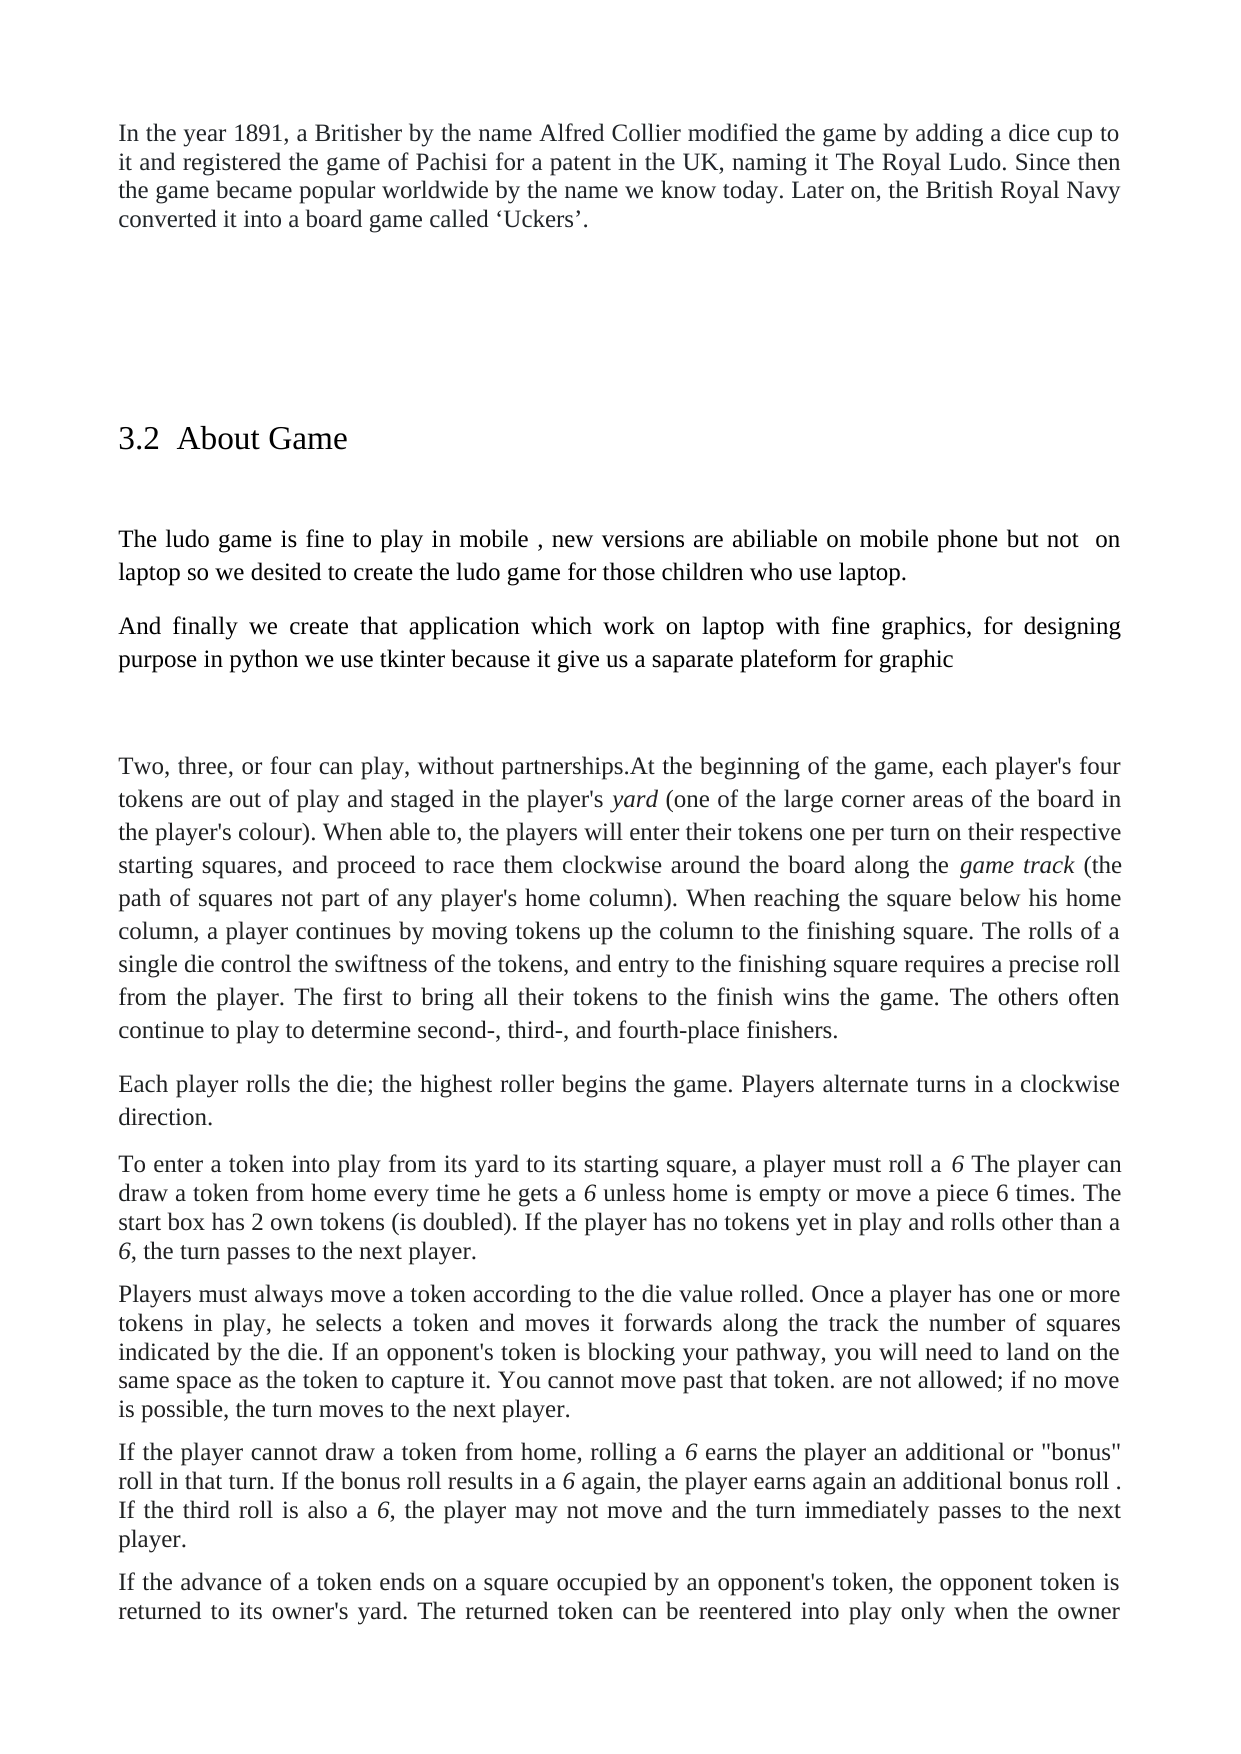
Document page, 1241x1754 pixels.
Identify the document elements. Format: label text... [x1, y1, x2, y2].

text In the year 1891, a Britisher by the name Alfred Collier modified the game by adding a dice cup to it and registered the game of Pachisi for a patent in the UK, naming it The Royal Ludo. Since then the game became popular worldwide by the name we know today. Later on, the British Royal Navy converted it into a board game called ‘Uckers’. [118, 118, 1122, 233]
text If the player cannot draw a token from home, rolling a 6 earns the player an additional or "bonus" roll in that turn. If the bonus roll results in a 6 again, the player earns again an additional bonus roll . If the third roll is also a 6, the player may not move and the turn immediately passes to the next player. [118, 1437, 1122, 1552]
text Two, three, or four can play, without partnerships.At the beginning of the game, each player's four tokens are out of play and staged in the player's yard (one of the large corner areas of the board in the player's colour). When able to, the players will enter their tokens one per turn on their respective starting squares, and proceed to race them clockwise around the board along the game track (the path of squares not part of any player's home column). When reaching the square below his home column, a player continues by moving tokens up the column to the finishing square. The rolls of a single die control the swiftness of the tokens, and entry to the finishing square requires a precise roll from the player. The first to bring all their tokens to the finish wins the game. The others often continue to play to determine second-, third-, and fourth-place finishers. [118, 751, 1122, 1044]
text 3.2 About Game [118, 418, 1122, 456]
text If the advance of a token ends on a square occupied by an opponent's token, the opponent token is returned to its owner's yard. The returned token can be reentered into play only when the owner [118, 1567, 1122, 1624]
text The ludo game is fine to play in mobile , new versions are abiliable on mobile phone but not on laptop so we desited to create the ludo game for those children who use laptop. [118, 524, 1122, 586]
text Each player rolls the die; the highest roller begins the game. Players alternate turns in a clockwise direction. [118, 1069, 1122, 1131]
text Players must always move a token according to the die value rolled. Once a player has one or more tokens in play, he selects a token and moves it forwards along the track the number of squares indicated by the die. If an opponent's token is blocking your pathway, you will need to land on the same space as the token to capture it. You cannot move past that token. are not allowed; if no move is possible, the turn moves to the next player. [118, 1279, 1122, 1423]
text And finally we create that application which work on laptop with fine graphics, for designing purpose in python we use tkinter because it give us a saparate plateform for graphic [118, 611, 1122, 673]
text To enter a token into play from its yard to its starting square, a player must roll a 6 The player can draw a token from home every time he gets a 6 unless home is empty or move a piece 6 times. The start box has 2 own tokens (is doubled). If the player has no tokens yet in play and rolls other than a 6, the turn passes to the next player. [118, 1149, 1122, 1264]
